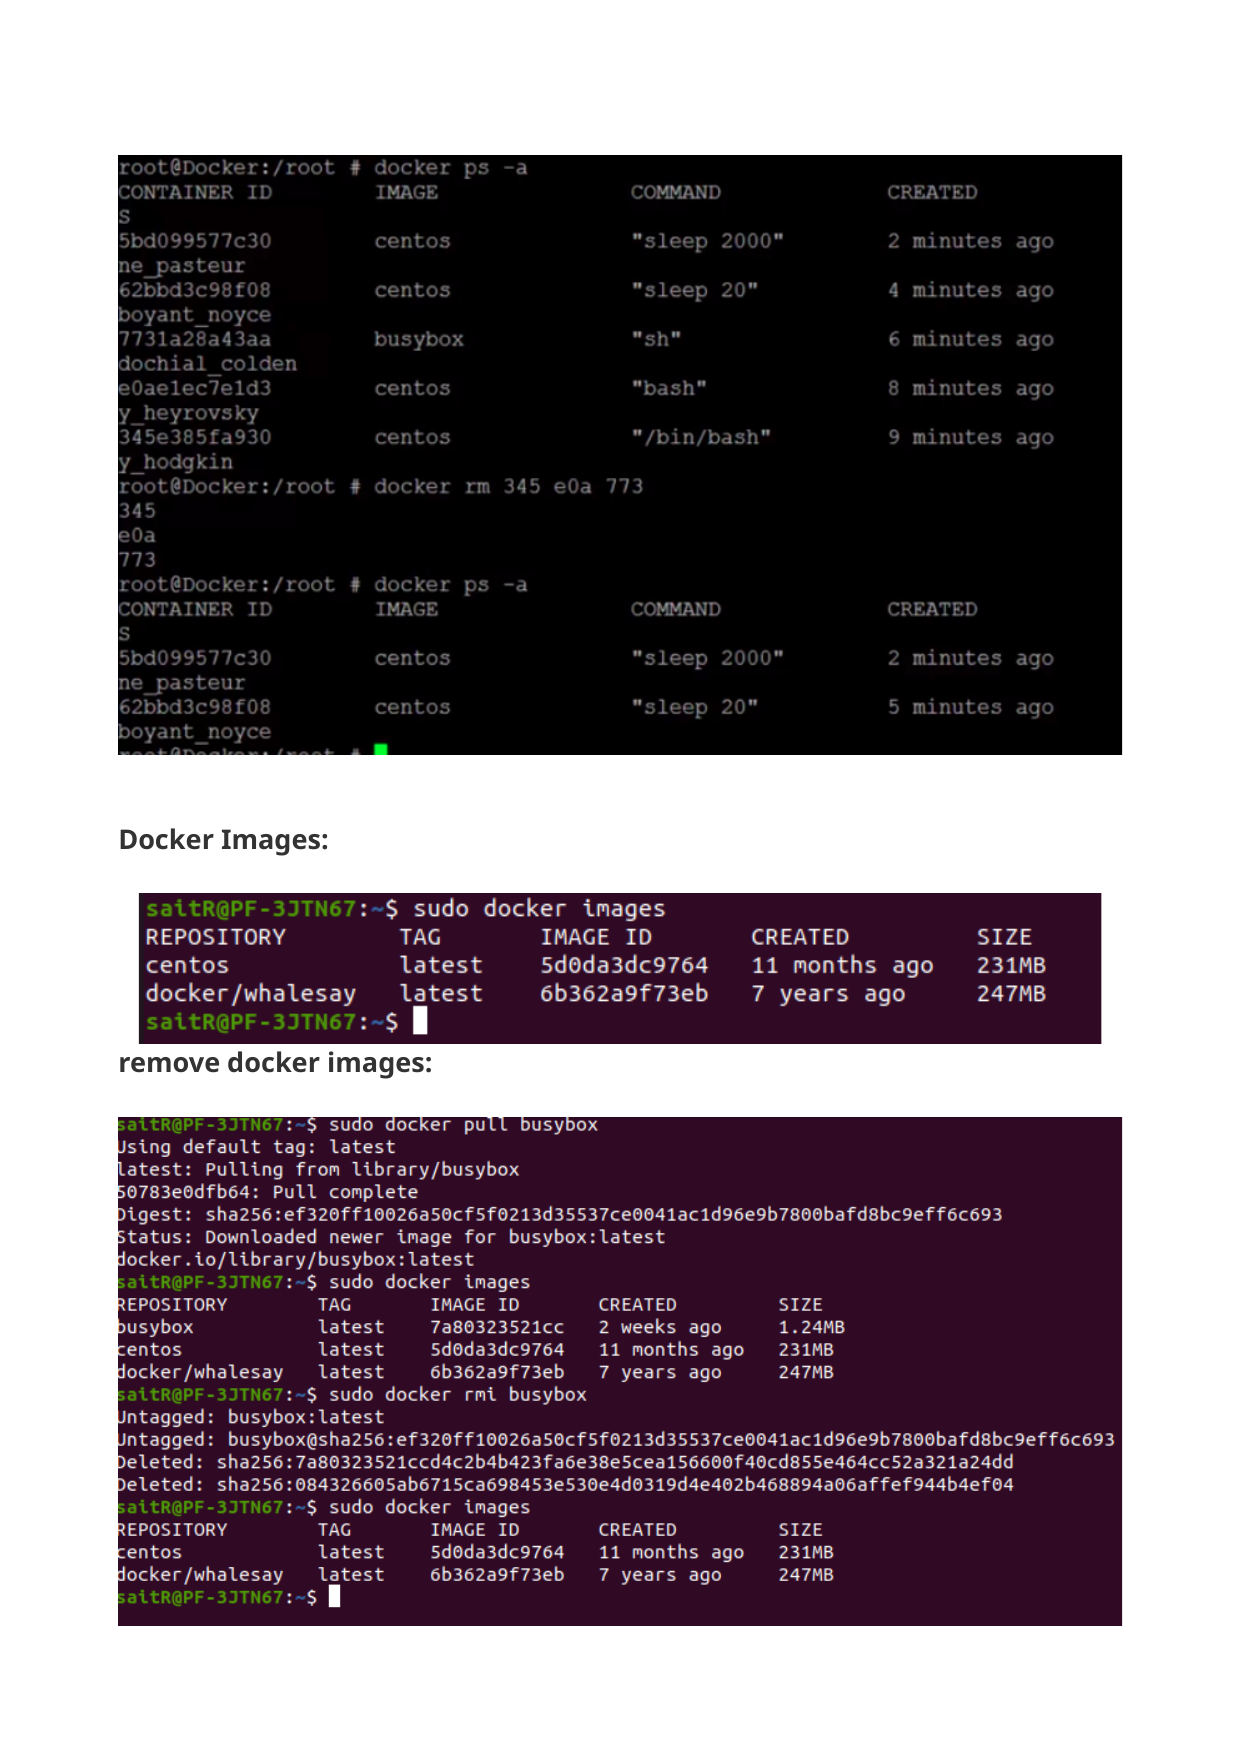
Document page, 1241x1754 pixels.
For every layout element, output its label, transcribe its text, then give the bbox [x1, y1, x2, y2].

text remove docker images: [118, 959, 1122, 1081]
text Docker Images: [118, 820, 1122, 857]
